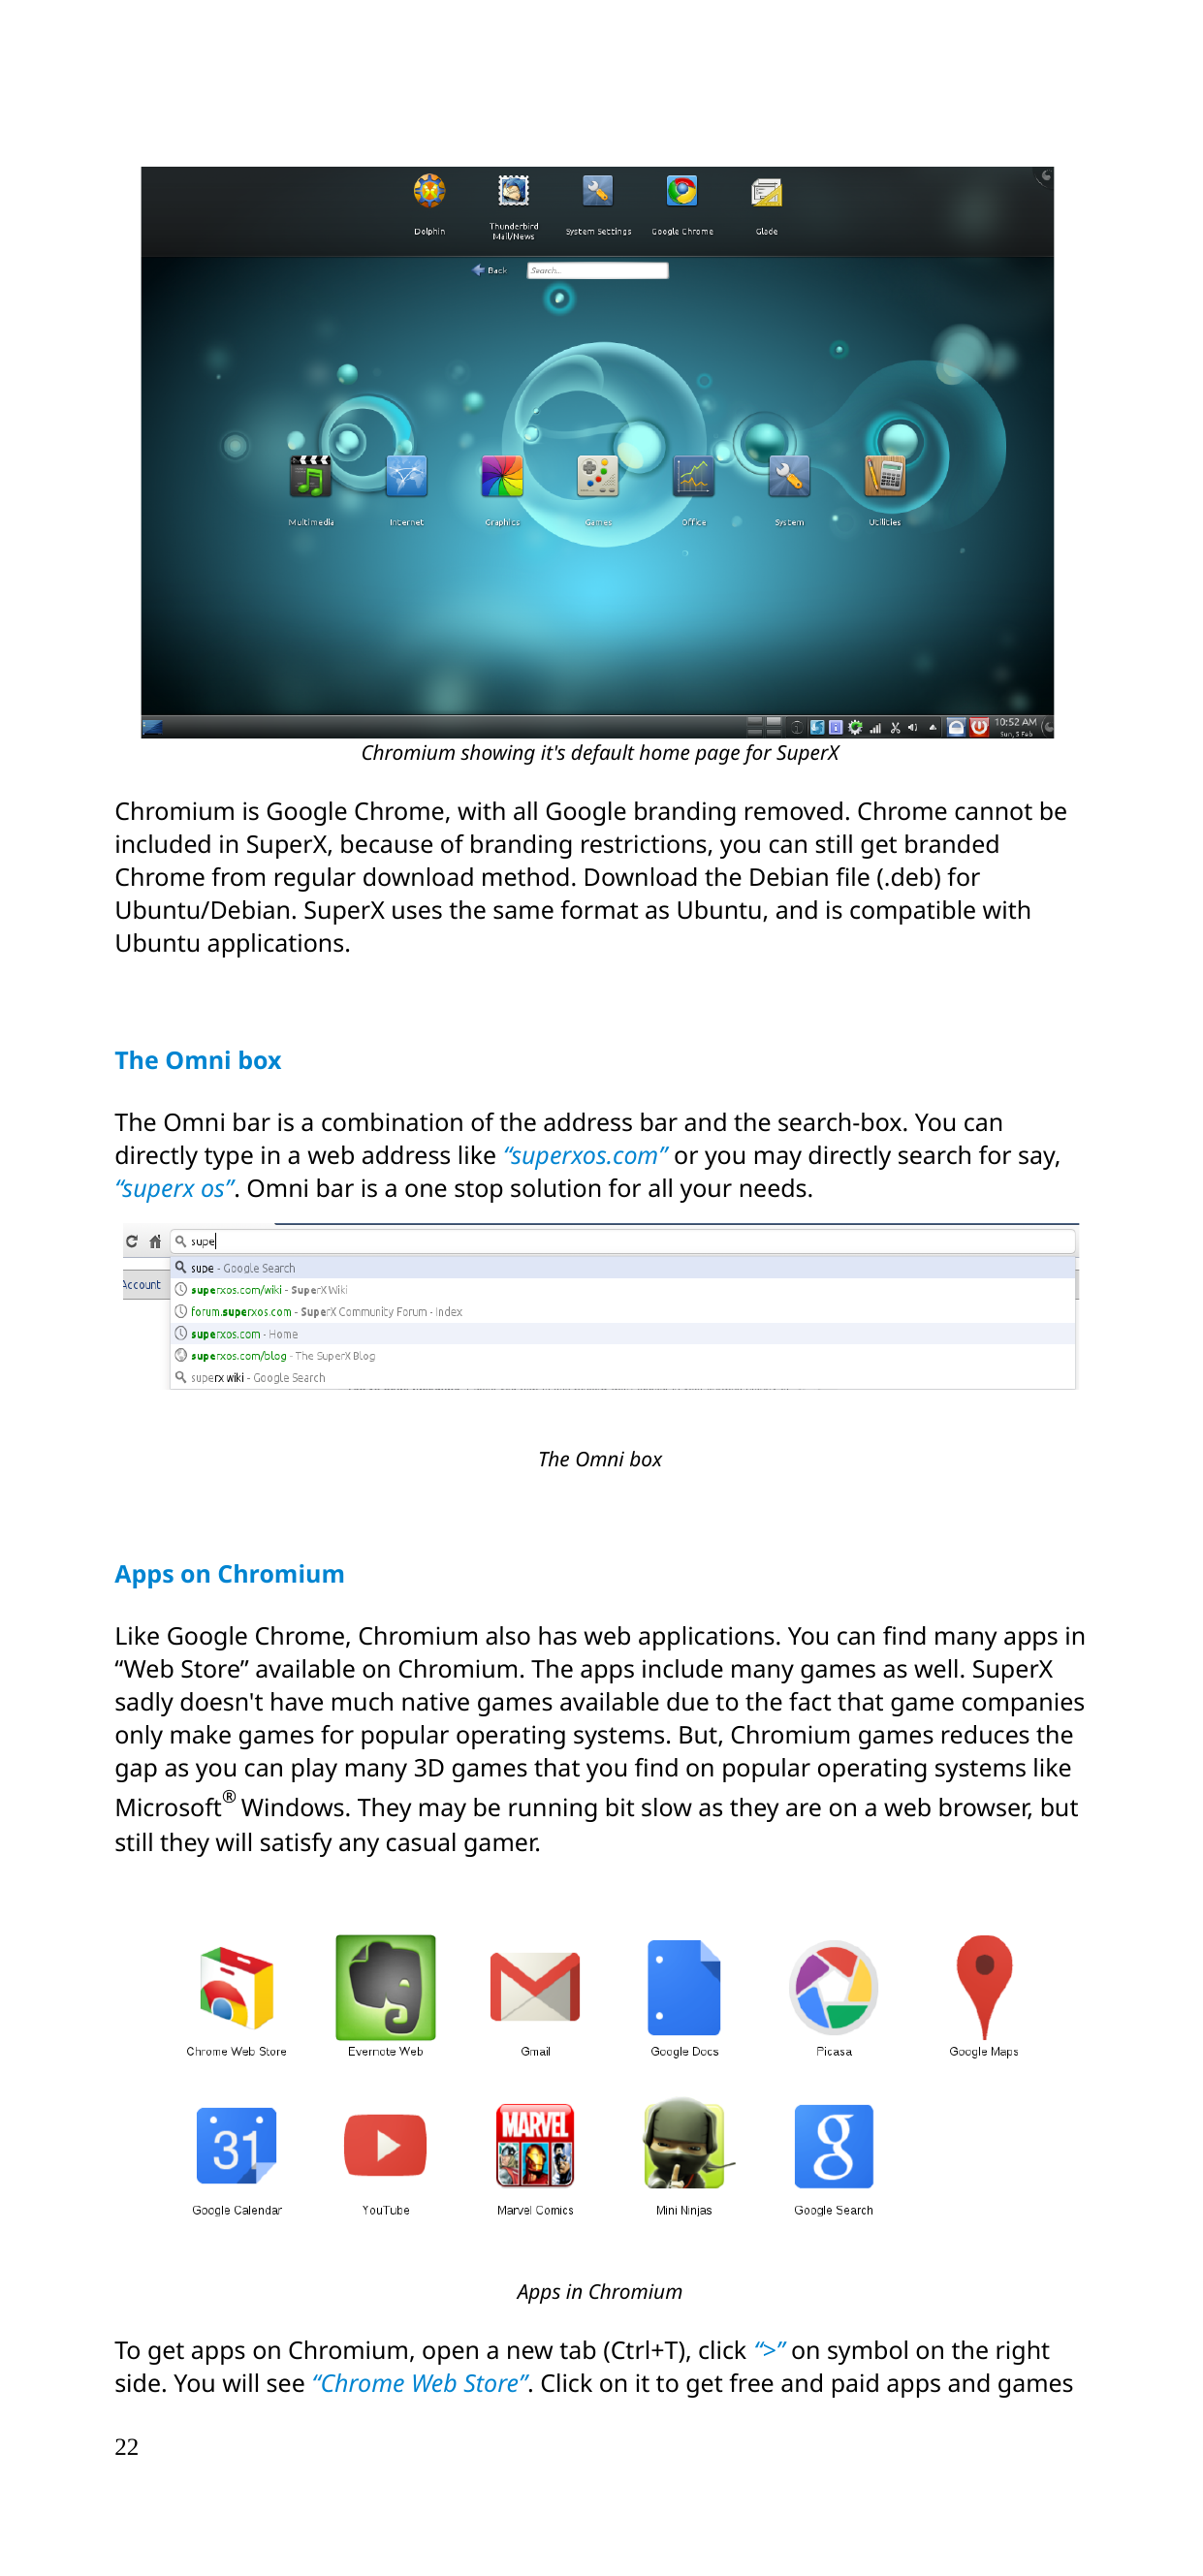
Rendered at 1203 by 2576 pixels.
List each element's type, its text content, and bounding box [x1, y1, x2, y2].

text The Omni box [114, 1446, 1088, 1473]
text Chromium is Google Chrome, with all Google branding removed. Chrome cannot be included in SuperX, because of branding restrictions, you can still get branded Chrome from regular download method. Download the Debian file (.deb) for Ubuntu/Debian. SuperX uses the same format as Ubuntu, and is compatible with Ubuntu applications. [114, 795, 1088, 959]
text Chromium showing it's default home page for SuperX [114, 191, 1088, 767]
text The Omni box [114, 1044, 1088, 1077]
text Like Google Chrome, Chromium also has web applications. You can find many apps in “Web Store” available on Chromium. The apps include many games as well. SuperX sadly doesn't have much native games available due to the fact that game companies only make games for popular operating systems. But, Chromium games reduces the gap as you can play many 3D games that you find on popular operating systems like Microsoft® Windows. They may be running bit slow as they are on a web browser, but still they will satisfy any casual gamer. [114, 1618, 1088, 1858]
text Apps in Chromium [114, 1886, 1088, 2306]
picture [141, 167, 1055, 738]
text The Omni bar is a combination of the address bar and the search-box. You can directly type in a web address like “superxos.com” or you may directly search for say, “superx os”. Omni bar is a one stop solution for all your needs. [114, 1105, 1088, 1204]
text To get apps on Chromium, open a new tab (Ctrl+T), click “>” on symbol on the right side. You will see “Chrome Web Store”. Click on it to get free and paid apps and games [114, 2334, 1088, 2400]
picture [143, 1884, 1059, 2278]
text Apps on Chromium [114, 1557, 1088, 1590]
picture [123, 1223, 1080, 1390]
